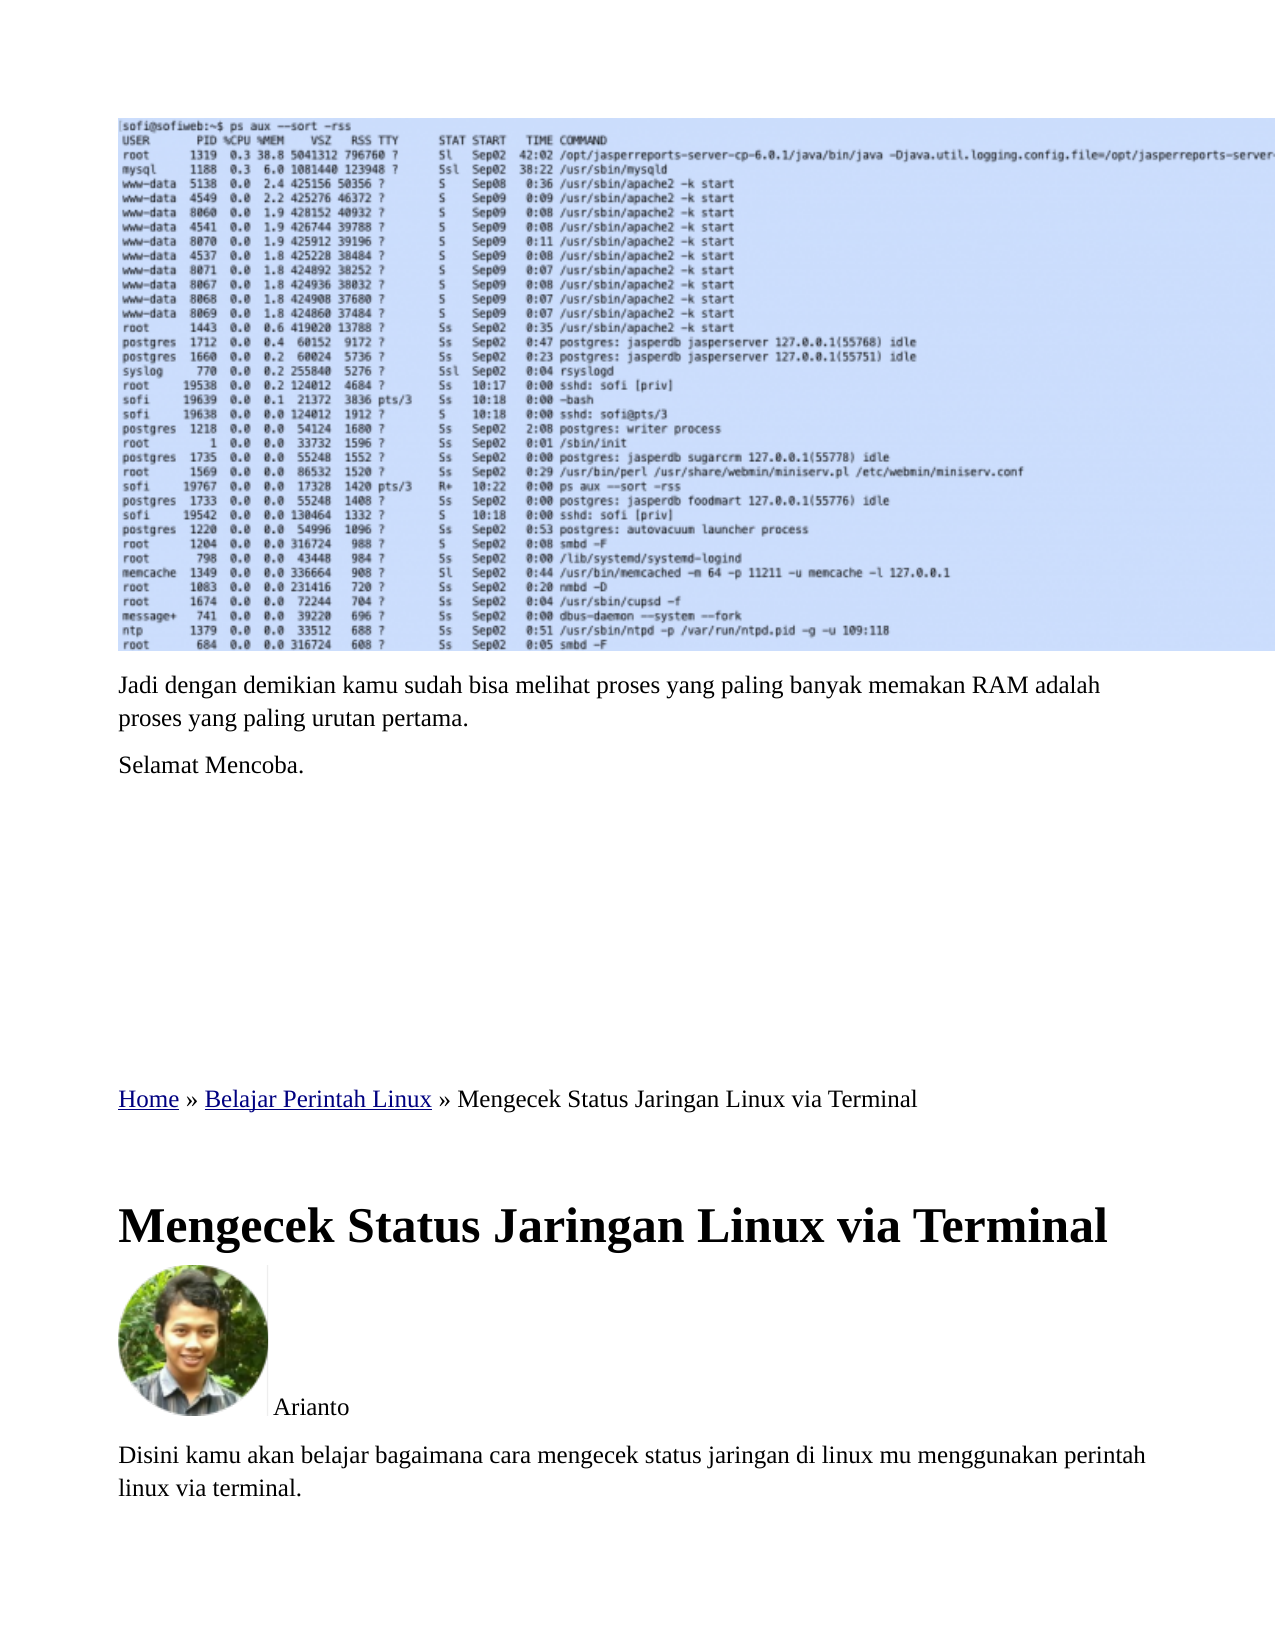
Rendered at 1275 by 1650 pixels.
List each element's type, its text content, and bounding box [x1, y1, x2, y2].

text Jadi dengan demikian kamu sudah bisa melihat proses yang paling banyak memakan RAM adalah proses yang paling urutan pertama. [118, 670, 1157, 732]
text Selamat Mencoba. [118, 750, 1157, 779]
text Home » Belajar Perintah Linux » Mengecek Status Jaringan Linux via Terminal [118, 1084, 1157, 1112]
picture [118, 118, 1275, 651]
text Disini kamu akan belajar bagaimana cara mengecek status jaringan di linux mu menggunakan perintah linux via terminal. [118, 1440, 1157, 1502]
text Arianto [118, 1266, 1157, 1421]
picture [118, 1265, 269, 1416]
subtitle Mengecek Status Jaringan Linux via Terminal [118, 1196, 1157, 1253]
